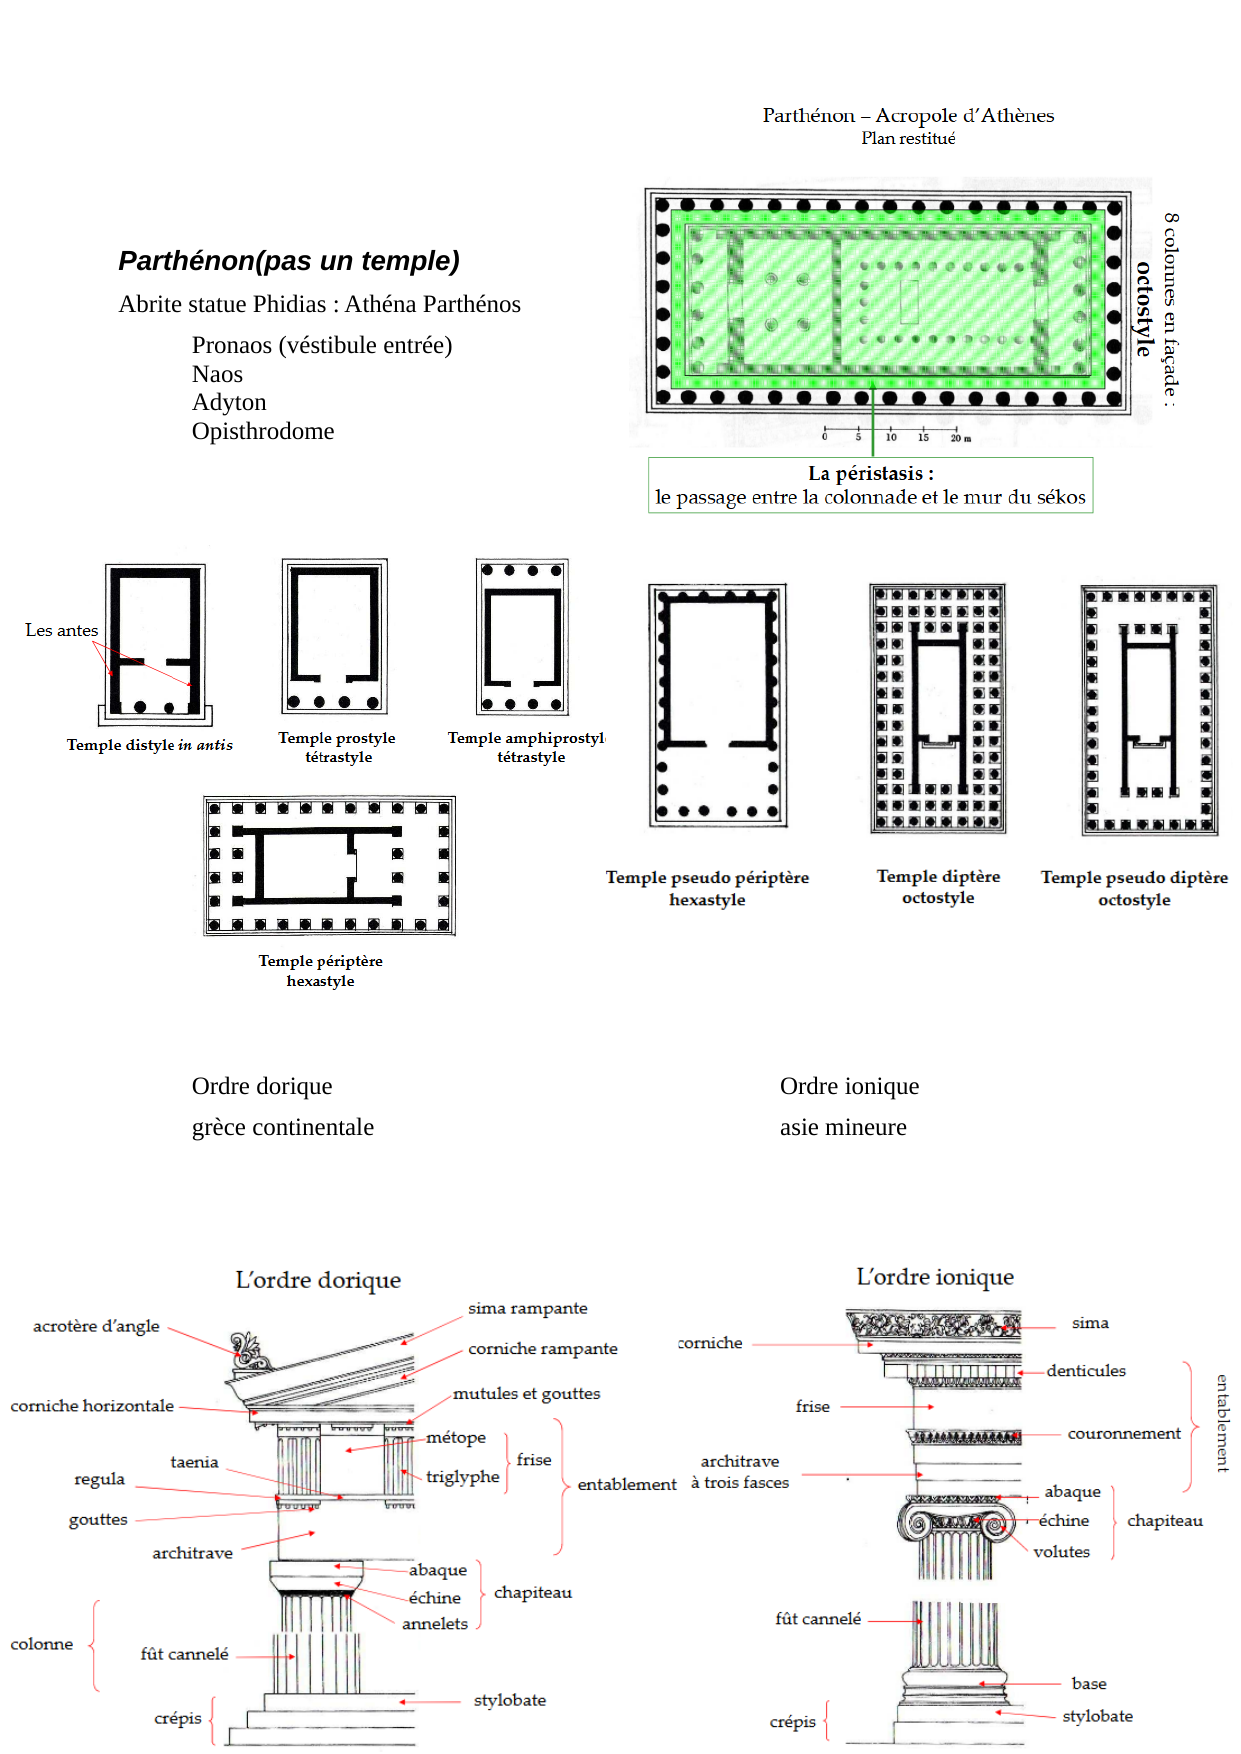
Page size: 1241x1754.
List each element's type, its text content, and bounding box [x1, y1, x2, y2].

text Abrite statue Phidias : Athéna Parthénos [118, 289, 607, 317]
text Naos [118, 359, 607, 387]
text Opisthrodome [118, 416, 607, 445]
subtitle Parthénon(pas un temple) [118, 244, 607, 276]
text Pronaos (véstibule entrée) [118, 330, 607, 359]
picture [25, 545, 1233, 991]
picture [0, 1260, 1240, 1754]
text Adyton [118, 387, 607, 416]
text Ordre dorique Ordre ionique [118, 1071, 1122, 1100]
picture [607, 76, 1192, 522]
text grèce continentale asie mineure [118, 1112, 1122, 1141]
